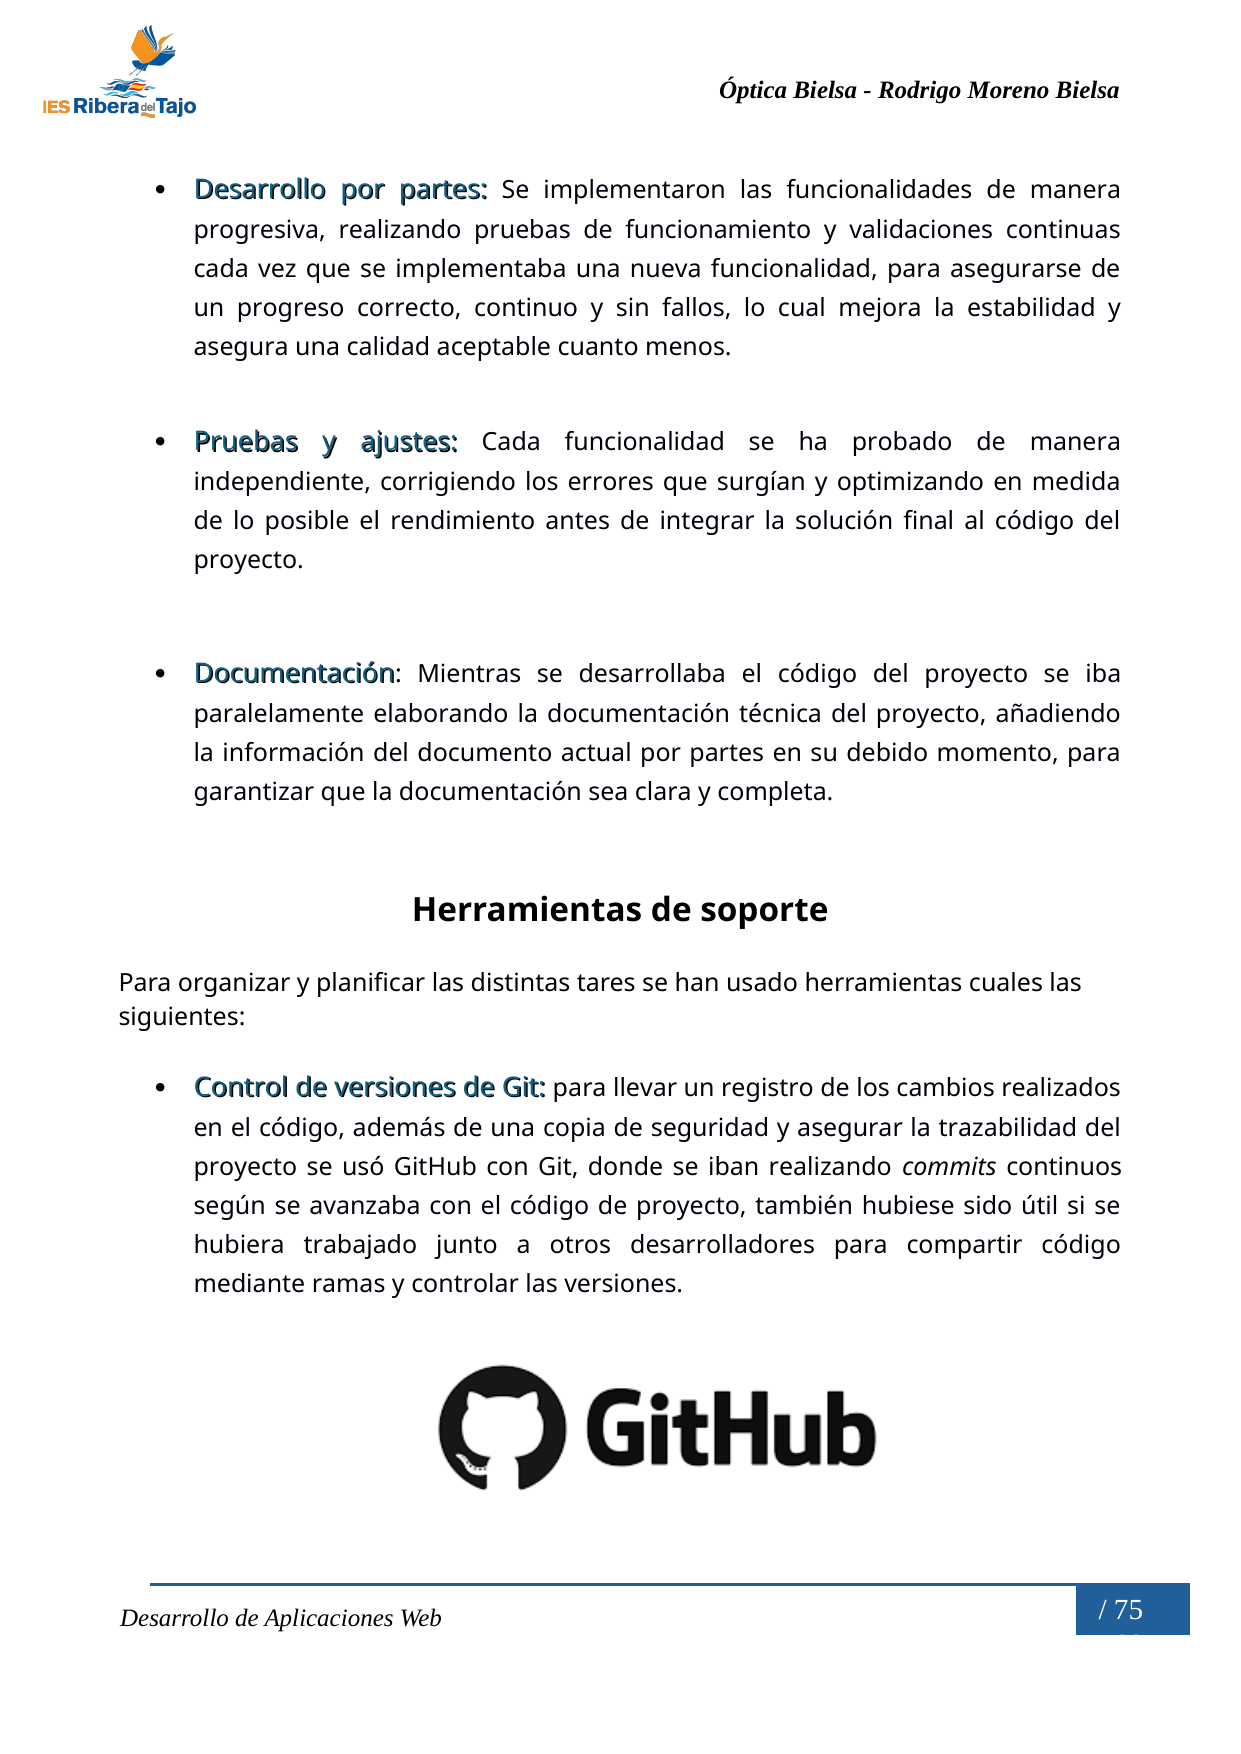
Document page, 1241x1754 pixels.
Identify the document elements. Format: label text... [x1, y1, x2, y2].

text Herramientas de soporte [118, 886, 1122, 931]
list Documentación: Mientras se desarrollaba el código del proyecto se iba paralelamente elaborando la documentación técnica del proyecto, añadiendo la información del documento actual por partes en su debido momento, para garantizar que la documentación sea clara y completa. [156, 653, 1122, 808]
list Pruebas y ajustes: Cada funcionalidad se ha probado de manera independiente, corrigiendo los errores que surgían y optimizando en medida de lo posible el rendimiento antes de integrar la solución final al código del proyecto. [156, 422, 1122, 576]
list Desarrollo por partes: Se implementaron las funcionalidades de manera progresiva, realizando pruebas de funcionamiento y validaciones continuas cada vez que se implementaba una nueva funcionalidad, para asegurarse de un progreso correcto, continuo y sin fallos, lo cual mejora la estabilidad y asegura una calidad aceptable cuanto menos. [156, 169, 1122, 363]
text Para organizar y planificar las distintas tares se han usado herramientas cuales las siguientes: [118, 965, 1122, 1033]
list Control de versiones de Git: para llevar un registro de los cambios realizados en el código, además de una copia de seguridad y asegurar la trazabilidad del proyecto se usó GitHub con Git, donde se iban realizando commits continuos según se avanzaba con el código de proyecto, también hubiese sido útil si se hubiera trabajado junto a otros desarrolladores para compartir código mediante ramas y controlar las versiones. [156, 1067, 1122, 1300]
